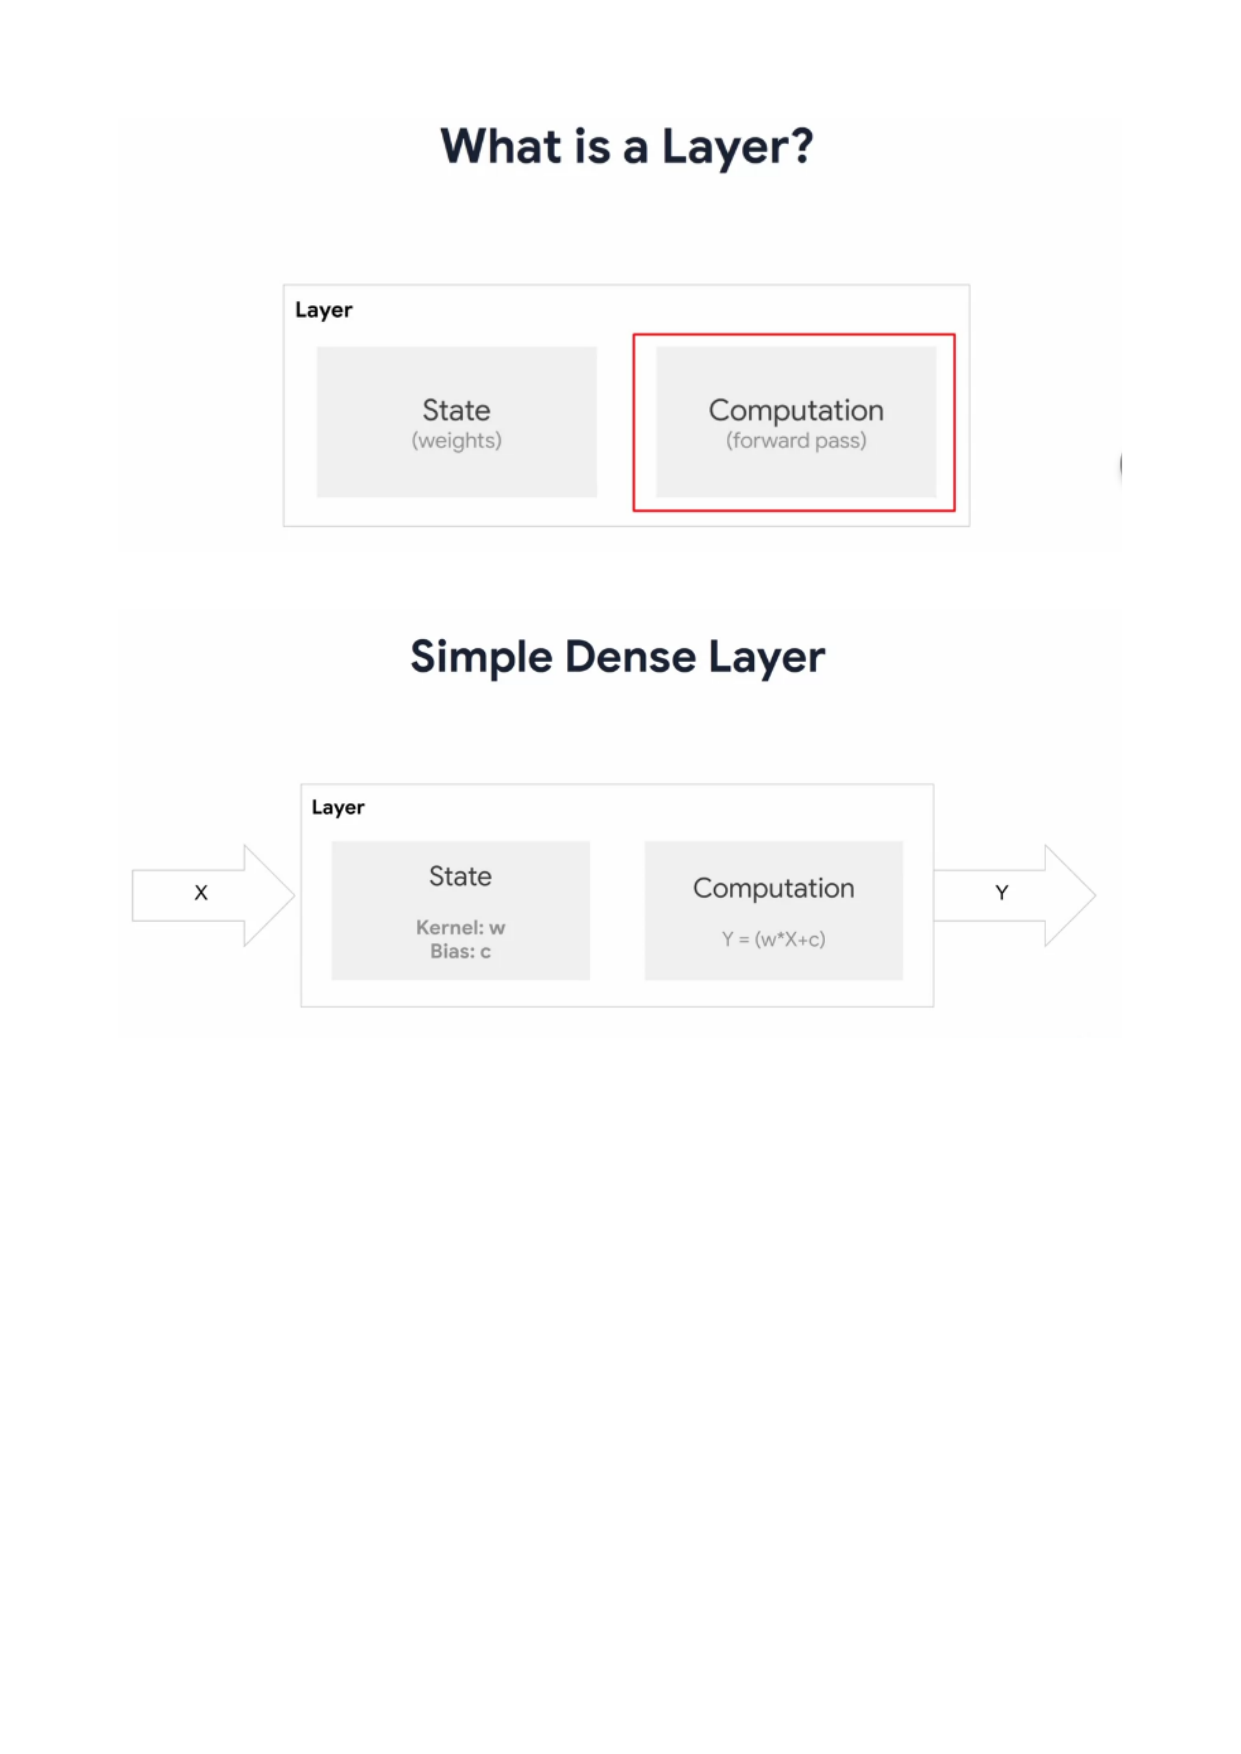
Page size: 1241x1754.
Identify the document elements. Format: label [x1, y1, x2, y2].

picture [118, 609, 1123, 1038]
picture [118, 118, 1123, 552]
